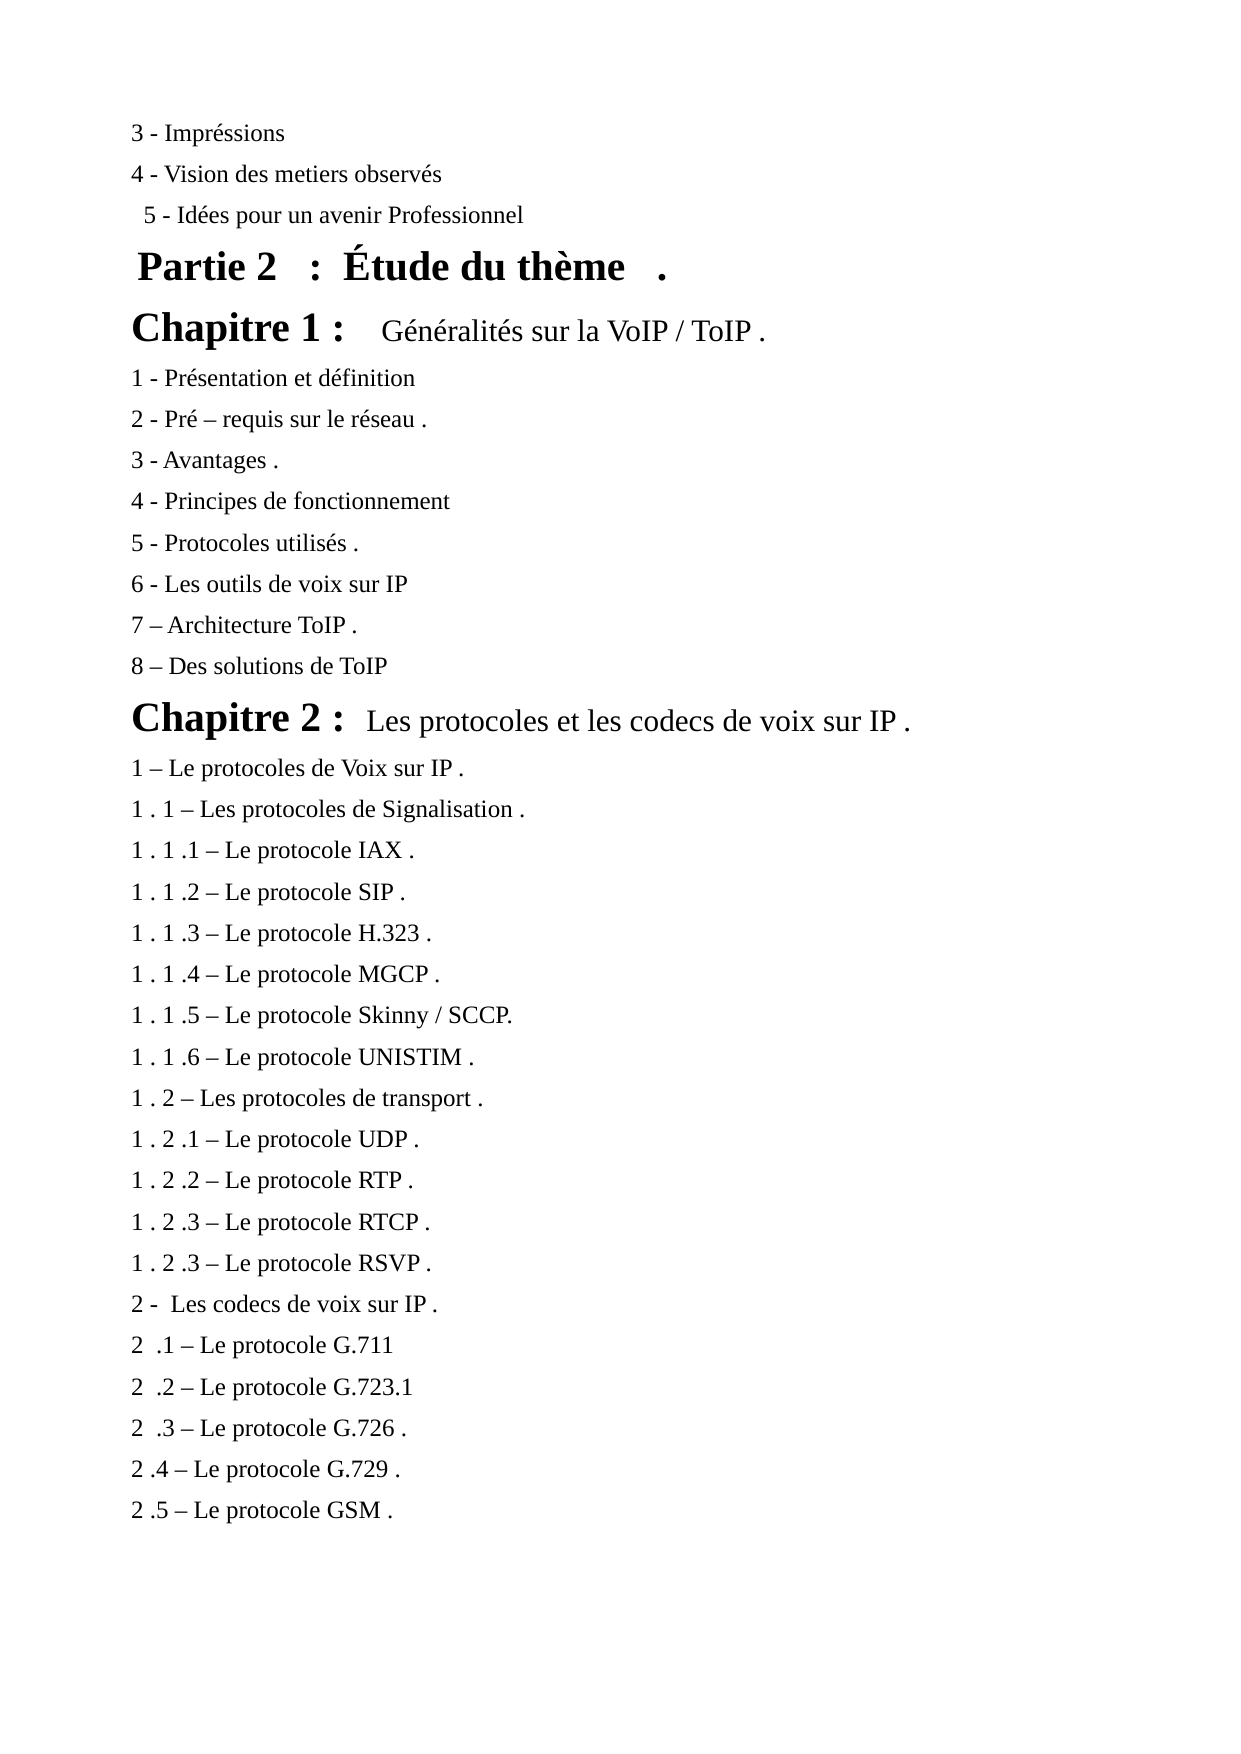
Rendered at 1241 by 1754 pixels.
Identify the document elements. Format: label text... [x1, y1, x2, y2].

text 8 – Des solutions de ToIP [131, 651, 1109, 680]
text 2 .1 – Le protocole G.711 [131, 1331, 1109, 1359]
text 3 - Impréssions [131, 118, 1109, 147]
text 1 . 1 .6 – Le protocole UNISTIM . [131, 1042, 1109, 1071]
text 6 - Les outils de voix sur IP [131, 569, 1109, 598]
text 1 . 1 .1 – Le protocole IAX . [131, 836, 1109, 864]
text 1 . 1 – Les protocoles de Signalisation . [131, 794, 1109, 823]
text 5 - Idées pour un avenir Professionnel [131, 201, 1109, 229]
text 1 . 2 .2 – Le protocole RTP . [131, 1166, 1109, 1194]
text 2 .4 – Le protocole G.729 . [131, 1454, 1109, 1483]
text Chapitre 1 : Généralités sur la VoIP / ToIP . [131, 302, 1109, 350]
text 2 - Les codecs de voix sur IP . [131, 1289, 1109, 1318]
text 3 - Avantages . [131, 445, 1109, 474]
text 1 . 1 .3 – Le protocole H.323 . [131, 918, 1109, 947]
text 2 .5 – Le protocole GSM . [131, 1496, 1109, 1524]
text 2 - Pré – requis sur le réseau . [131, 404, 1109, 433]
text Partie 2 : Étude du thème . [131, 242, 1109, 290]
text 1 . 2 – Les protocoles de transport . [131, 1083, 1109, 1112]
text 7 – Architecture ToIP . [131, 610, 1109, 639]
text 4 - Principes de fonctionnement [131, 486, 1109, 515]
text 1 . 1 .2 – Le protocole SIP . [131, 877, 1109, 906]
text Chapitre 2 : Les protocoles et les codecs de voix sur IP . [131, 693, 1109, 741]
text 2 .2 – Le protocole G.723.1 [131, 1372, 1109, 1401]
text 1 . 2 .3 – Le protocole RTCP . [131, 1207, 1109, 1236]
text 1 . 1 .5 – Le protocole Skinny / SCCP. [131, 1001, 1109, 1029]
text 1 - Présentation et définition [131, 363, 1109, 391]
text 1 . 2 .1 – Le protocole UDP . [131, 1124, 1109, 1153]
text 5 - Protocoles utilisés . [131, 528, 1109, 556]
text 1 . 1 .4 – Le protocole MGCP . [131, 959, 1109, 988]
text 1 – Le protocoles de Voix sur IP . [131, 753, 1109, 782]
text 4 - Vision des metiers observés [131, 159, 1109, 188]
text 1 . 2 .3 – Le protocole RSVP . [131, 1248, 1109, 1277]
text 2 .3 – Le protocole G.726 . [131, 1413, 1109, 1442]
